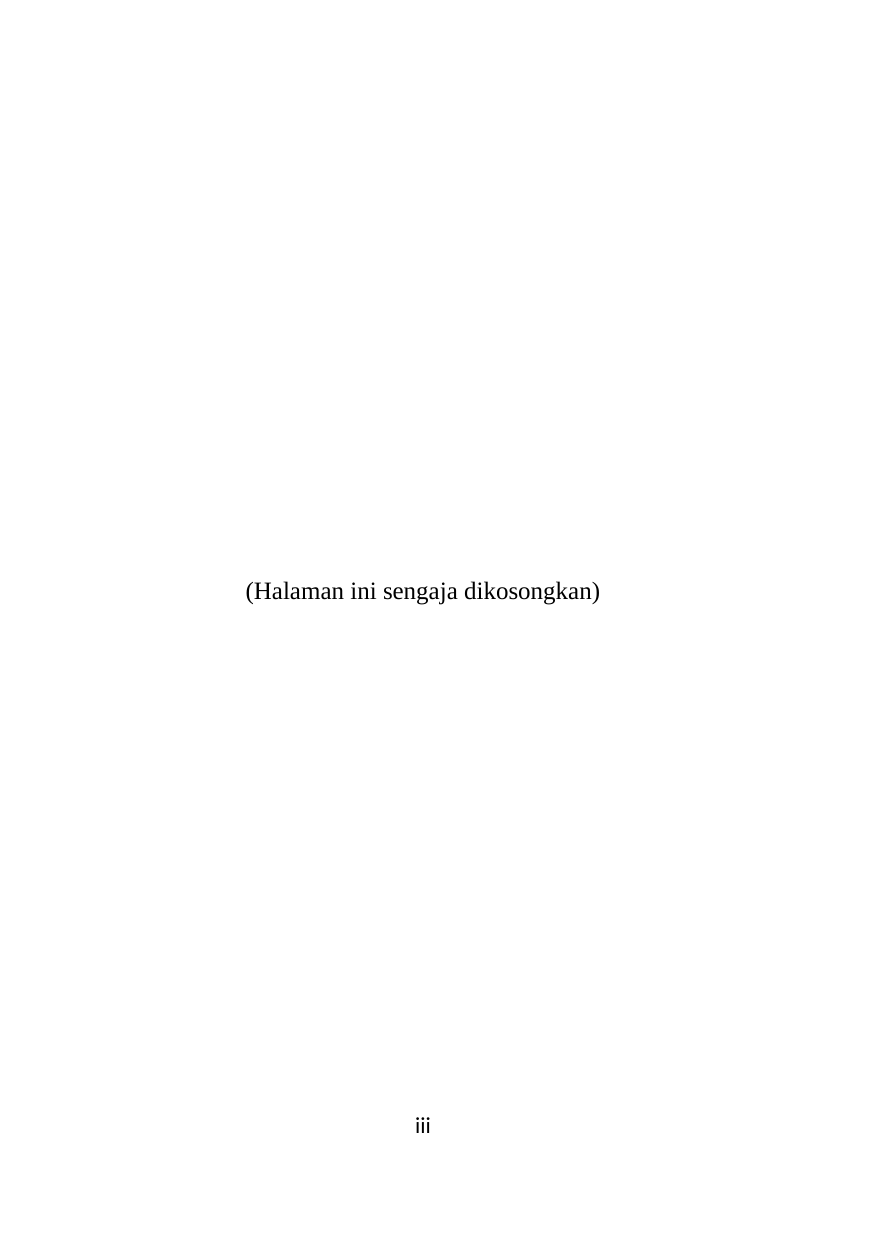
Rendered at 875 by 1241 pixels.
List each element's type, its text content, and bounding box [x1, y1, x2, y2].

text (Halaman ini sengaja dikosongkan) [118, 576, 727, 605]
